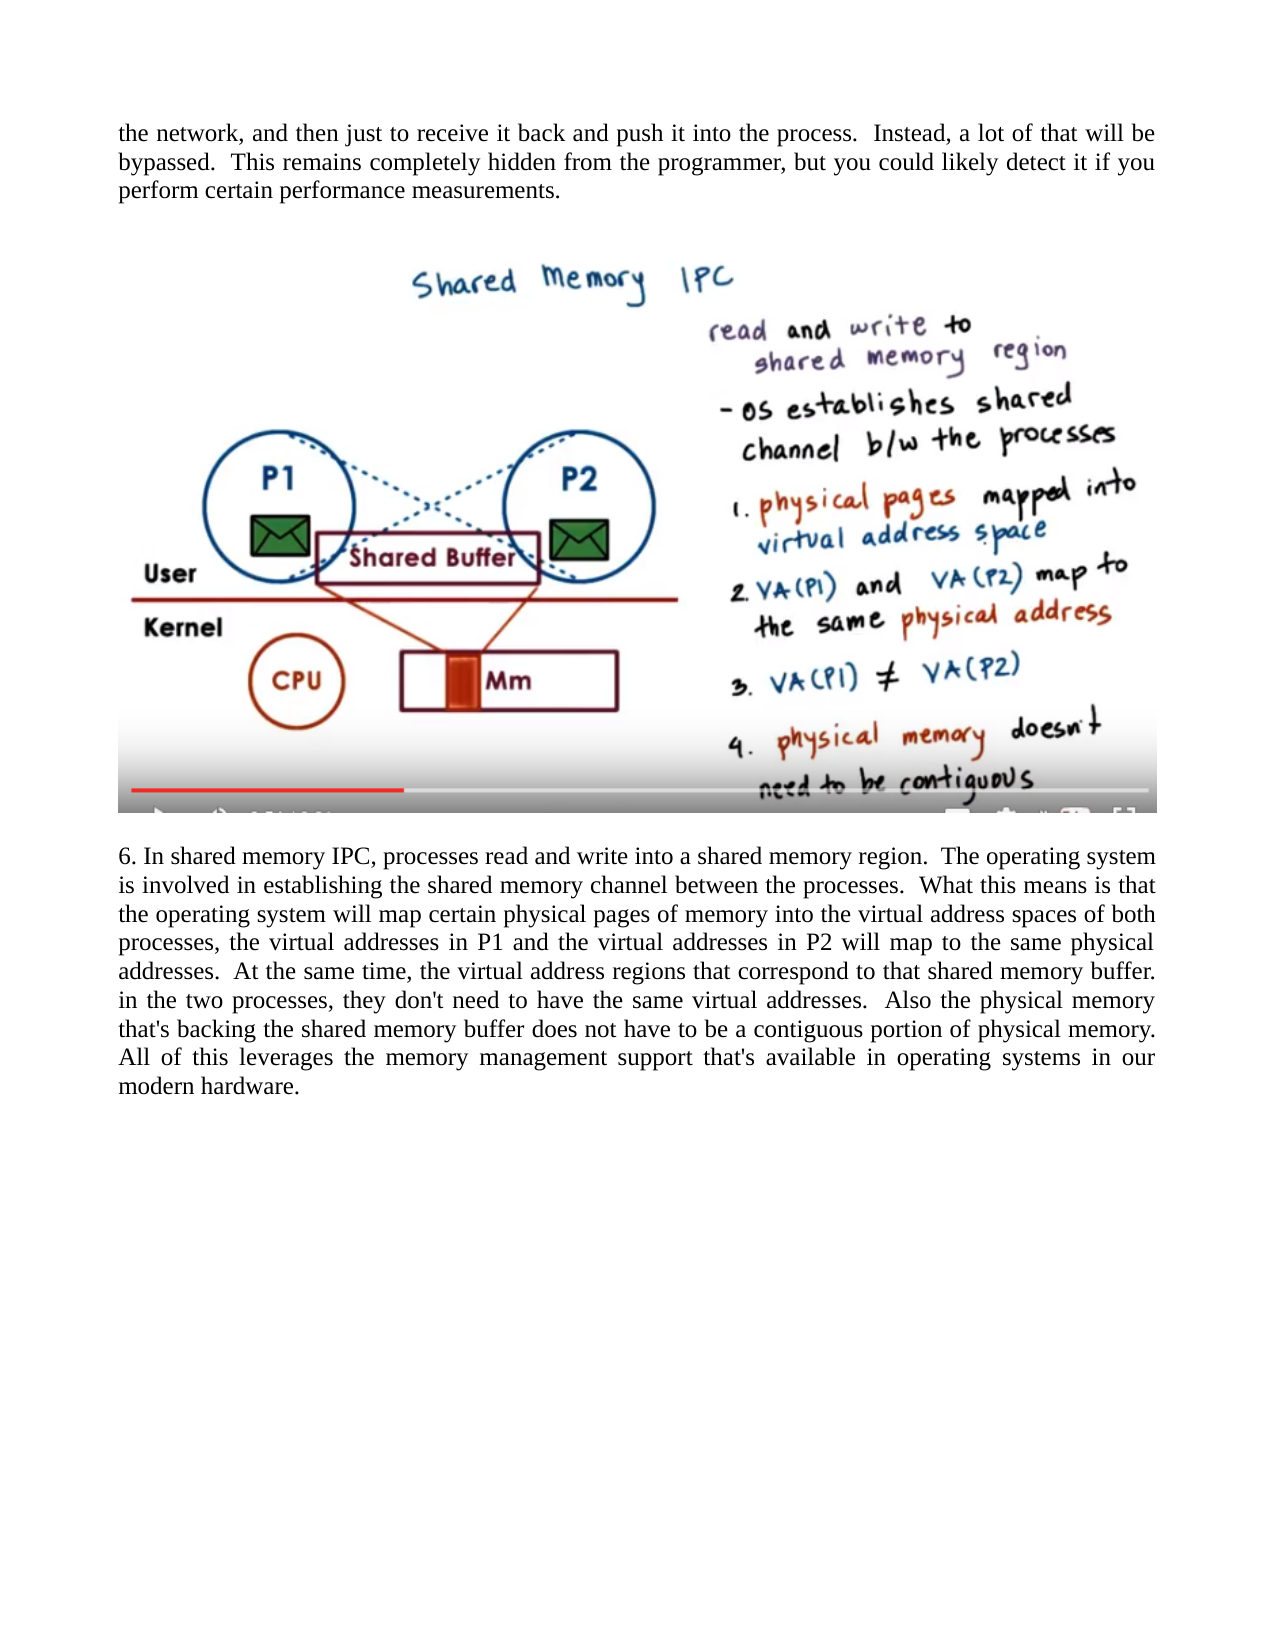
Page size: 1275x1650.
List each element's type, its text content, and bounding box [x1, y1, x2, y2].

text the network, and then just to receive it back and push it into the process. Instead, a lot of that will be bypassed. This remains completely hidden from the programmer, but you could likely detect it if you perform certain performance measurements. [118, 118, 1157, 204]
picture [118, 261, 1157, 813]
text 6. In shared memory IPC, processes read and write into a shared memory region. The operating system is involved in establishing the shared memory channel between the processes. What this means is that the operating system will map certain physical pages of memory into the virtual address spaces of both processes, the virtual addresses in P1 and the virtual addresses in P2 will map to the same physical addresses. At the same time, the virtual address regions that correspond to that shared memory buffer. in the two processes, they don't need to have the same virtual addresses. Also the physical memory that's backing the shared memory buffer does not have to be a contiguous portion of physical memory. All of this leverages the memory management support that's available in operating systems in our modern hardware. [118, 841, 1157, 1100]
